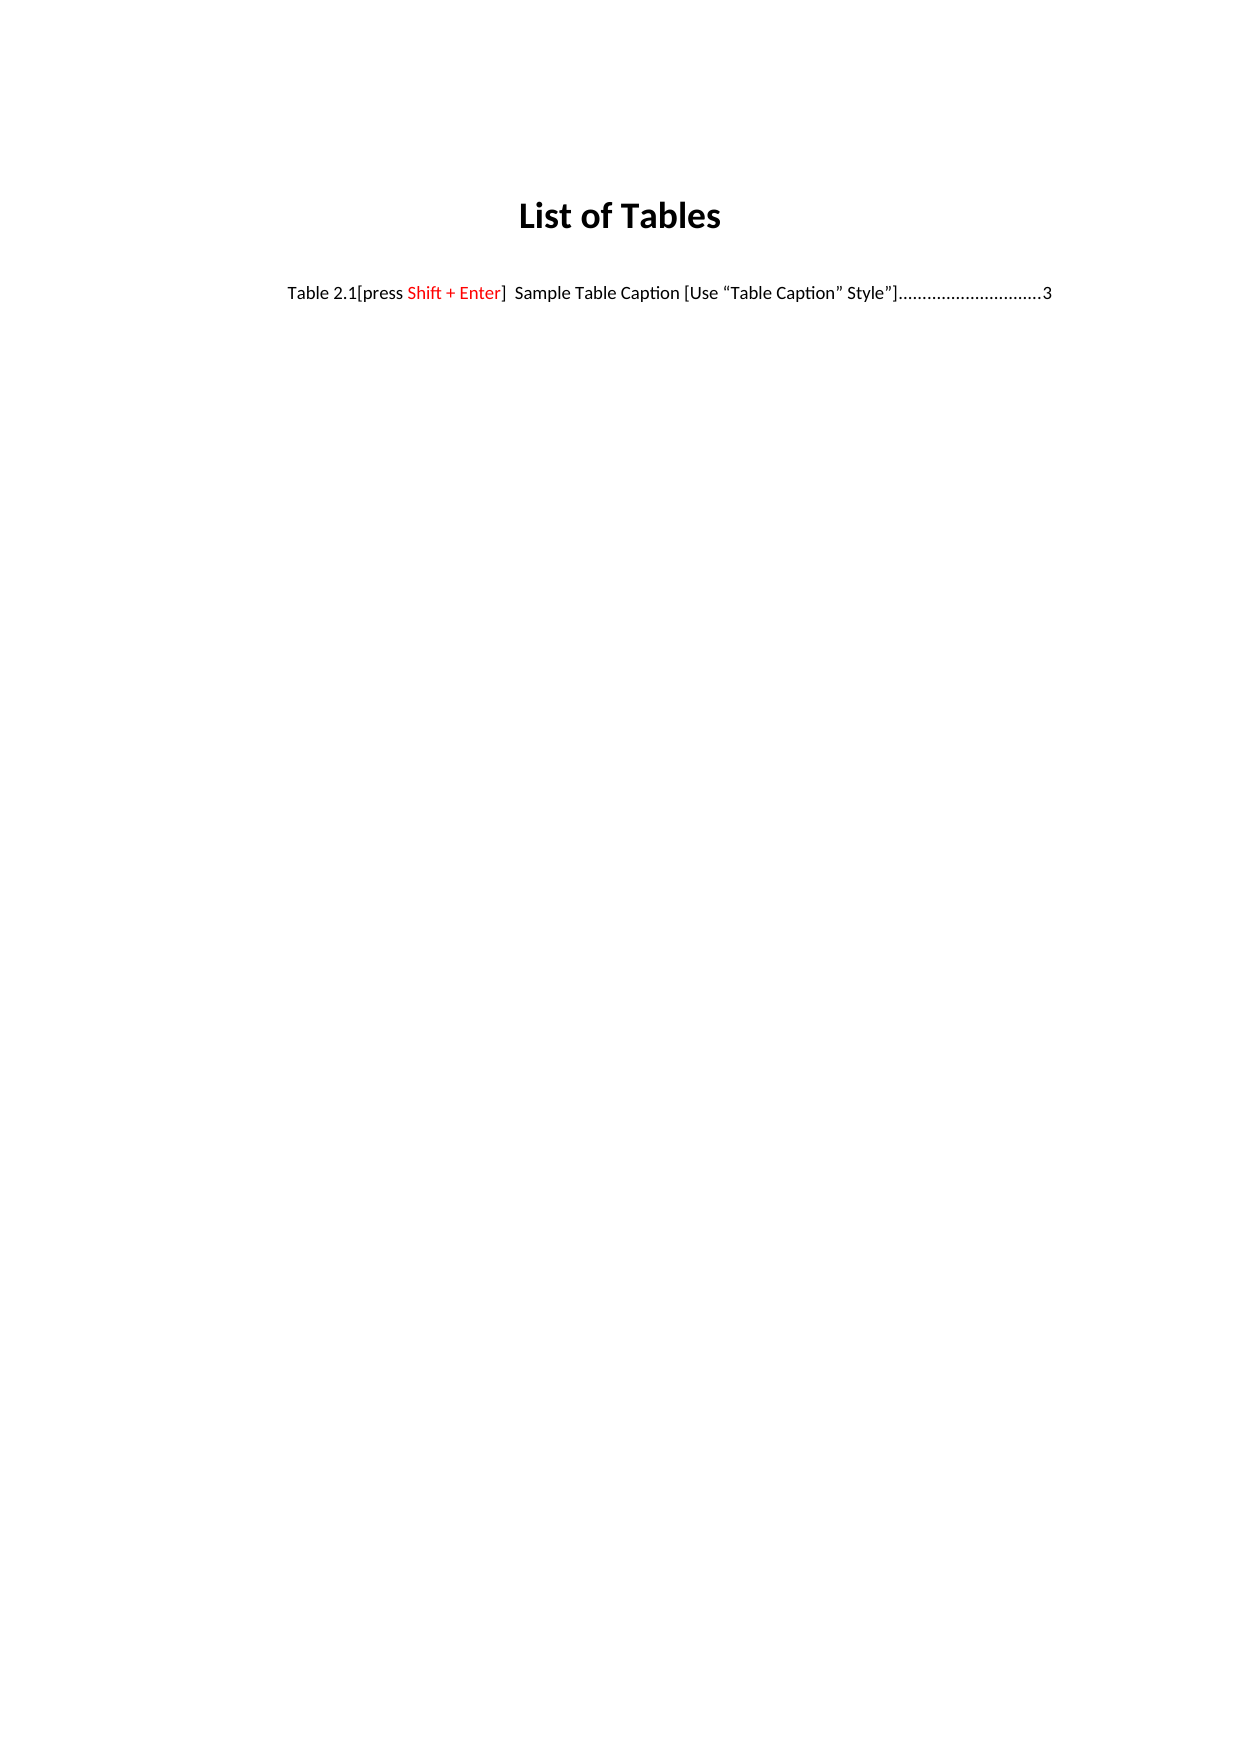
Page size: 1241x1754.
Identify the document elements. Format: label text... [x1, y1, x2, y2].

text Table 2.1[press Shift + Enter] Sample Table Caption [Use “Table Caption” Style”] 3 [287, 254, 1053, 304]
subtitle List of Tables [187, 187, 1053, 237]
